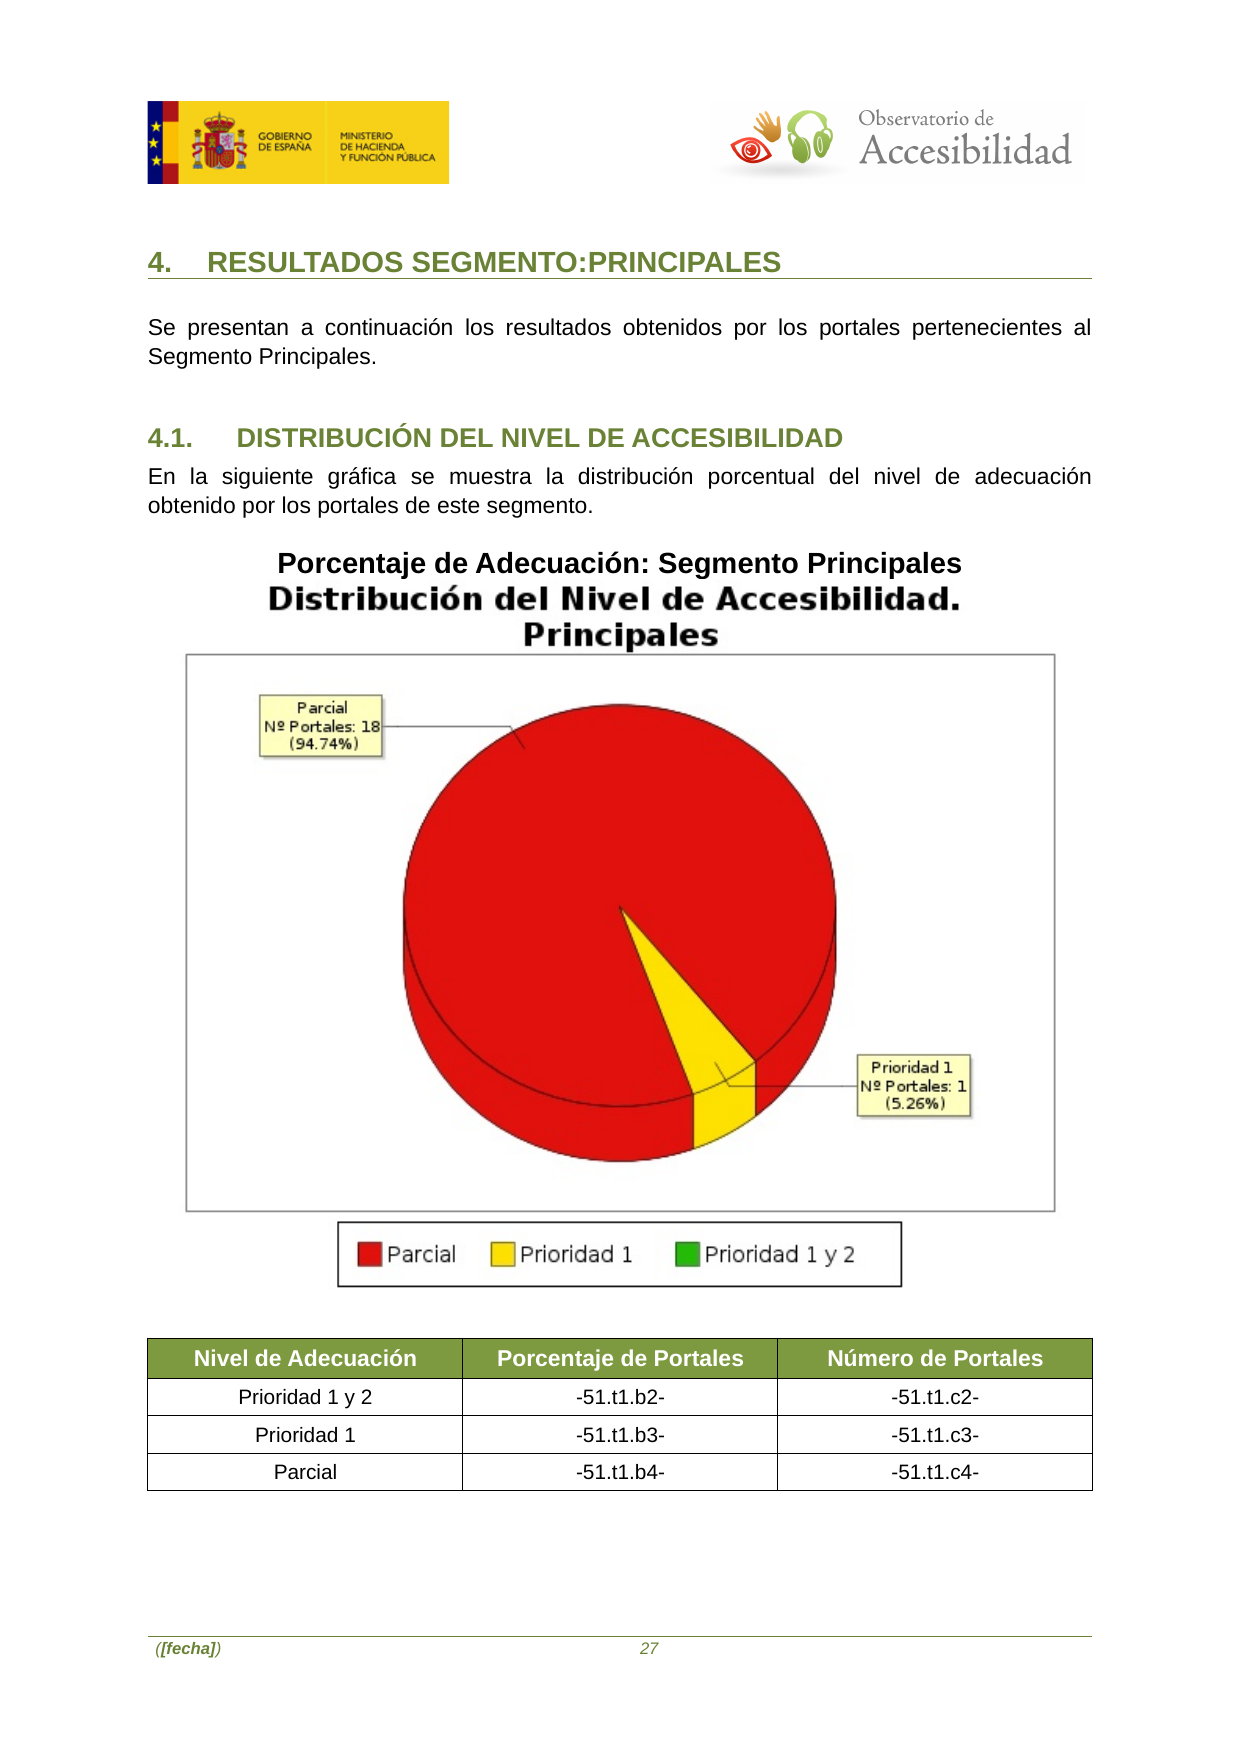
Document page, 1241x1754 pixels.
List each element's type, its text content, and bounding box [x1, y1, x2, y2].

table_cell -51.t1.c4- [778, 1454, 1092, 1490]
table_header Porcentaje de Portales [463, 1339, 777, 1378]
subtitle Distribución del nivel de accesibilidad [148, 422, 1092, 453]
subtitle Resultados Segmento:Principales [148, 245, 1092, 278]
table_cell -51.t1.b2- [463, 1379, 777, 1415]
picture [710, 101, 1086, 184]
table_header Número de Portales [778, 1339, 1092, 1378]
table_cell -51.t1.c3- [778, 1416, 1092, 1453]
table_cell Prioridad 1 [148, 1416, 462, 1453]
picture [178, 579, 1062, 1289]
text Se presentan a continuación los resultados obtenidos por los portales pertenecientes al Segmento Principales. [148, 314, 1092, 369]
text En la siguiente gráfica se muestra la distribución porcentual del nivel de adecuación obtenido por los portales de este segmento. [148, 463, 1092, 518]
table_header Nivel de Adecuación [148, 1339, 462, 1378]
table_cell -51.t1.c2- [778, 1379, 1092, 1415]
table_cell -51.t1.b3- [463, 1416, 777, 1453]
picture [147, 101, 450, 184]
table_cell Parcial [148, 1454, 462, 1490]
table_cell -51.t1.b4- [463, 1454, 777, 1490]
text Porcentaje de Adecuación: Segmento Principales [148, 546, 1092, 579]
table_cell Prioridad 1 y 2 [148, 1379, 462, 1415]
